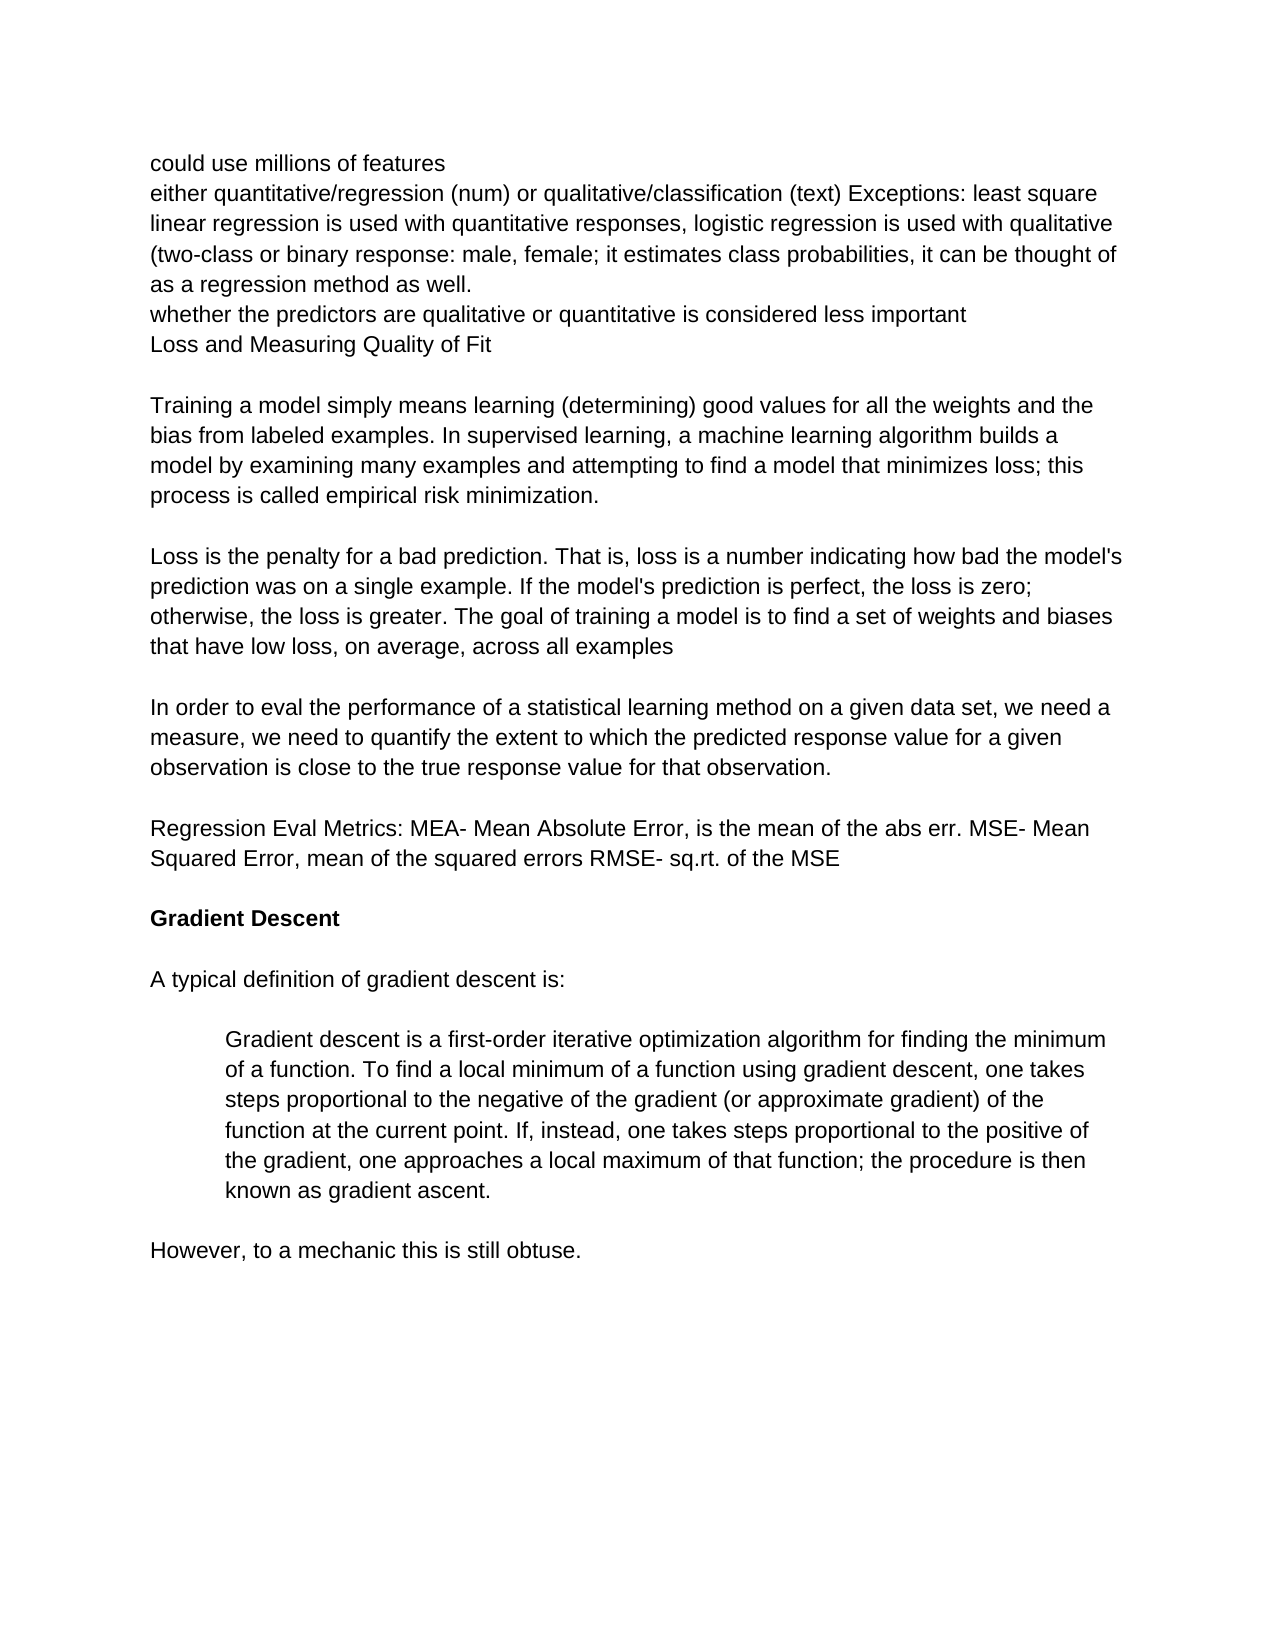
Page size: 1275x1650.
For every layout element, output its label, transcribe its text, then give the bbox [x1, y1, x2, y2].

text However, to a mechanic this is still obtuse. [150, 1237, 1125, 1324]
text could use millions of features either quantitative/regression (num) or qualitative/classification (text) Exceptions: least square linear regression is used with quantitative responses, logistic regression is used with qualitative (two-class or binary response: male, female; it estimates class probabilities, it can be thought of as a regression method as well. whether the predictors are qualitative or quantitative is considered less important Loss and Measuring Quality of Fit Training a model simply means learning (determining) good values for all the weights and the bias from labeled examples. In supervised learning, a machine learning algorithm builds a model by examining many examples and attempting to find a model that minimizes loss; this process is called empirical risk minimization. Loss is the penalty for a bad prediction. That is, loss is a number indicating how bad the model's prediction was on a single example. If the model's prediction is perfect, the loss is zero; otherwise, the loss is greater. The goal of training a model is to find a set of weights and biases that have low loss, on average, across all examples In order to eval the performance of a statistical learning method on a given data set, we need a measure, we need to quantify the extent to which the predicted response value for a given observation is close to the true response value for that observation. Regression Eval Metrics: MEA- Mean Absolute Error, is the mean of the abs err. MSE- Mean Squared Error, mean of the squared errors RMSE- sq.rt. of the MSE Gradient Descent A typical definition of gradient descent is: [150, 150, 1125, 992]
text Gradient descent is a first-order iterative optimization algorithm for finding the minimum of a function. To find a local minimum of a function using gradient descent, one takes steps proportional to the negative of the gradient (or approximate gradient) of the function at the current point. If, instead, one takes steps proportional to the positive of the gradient, one approaches a local maximum of that function; the procedure is then known as gradient ascent. [225, 996, 1125, 1234]
